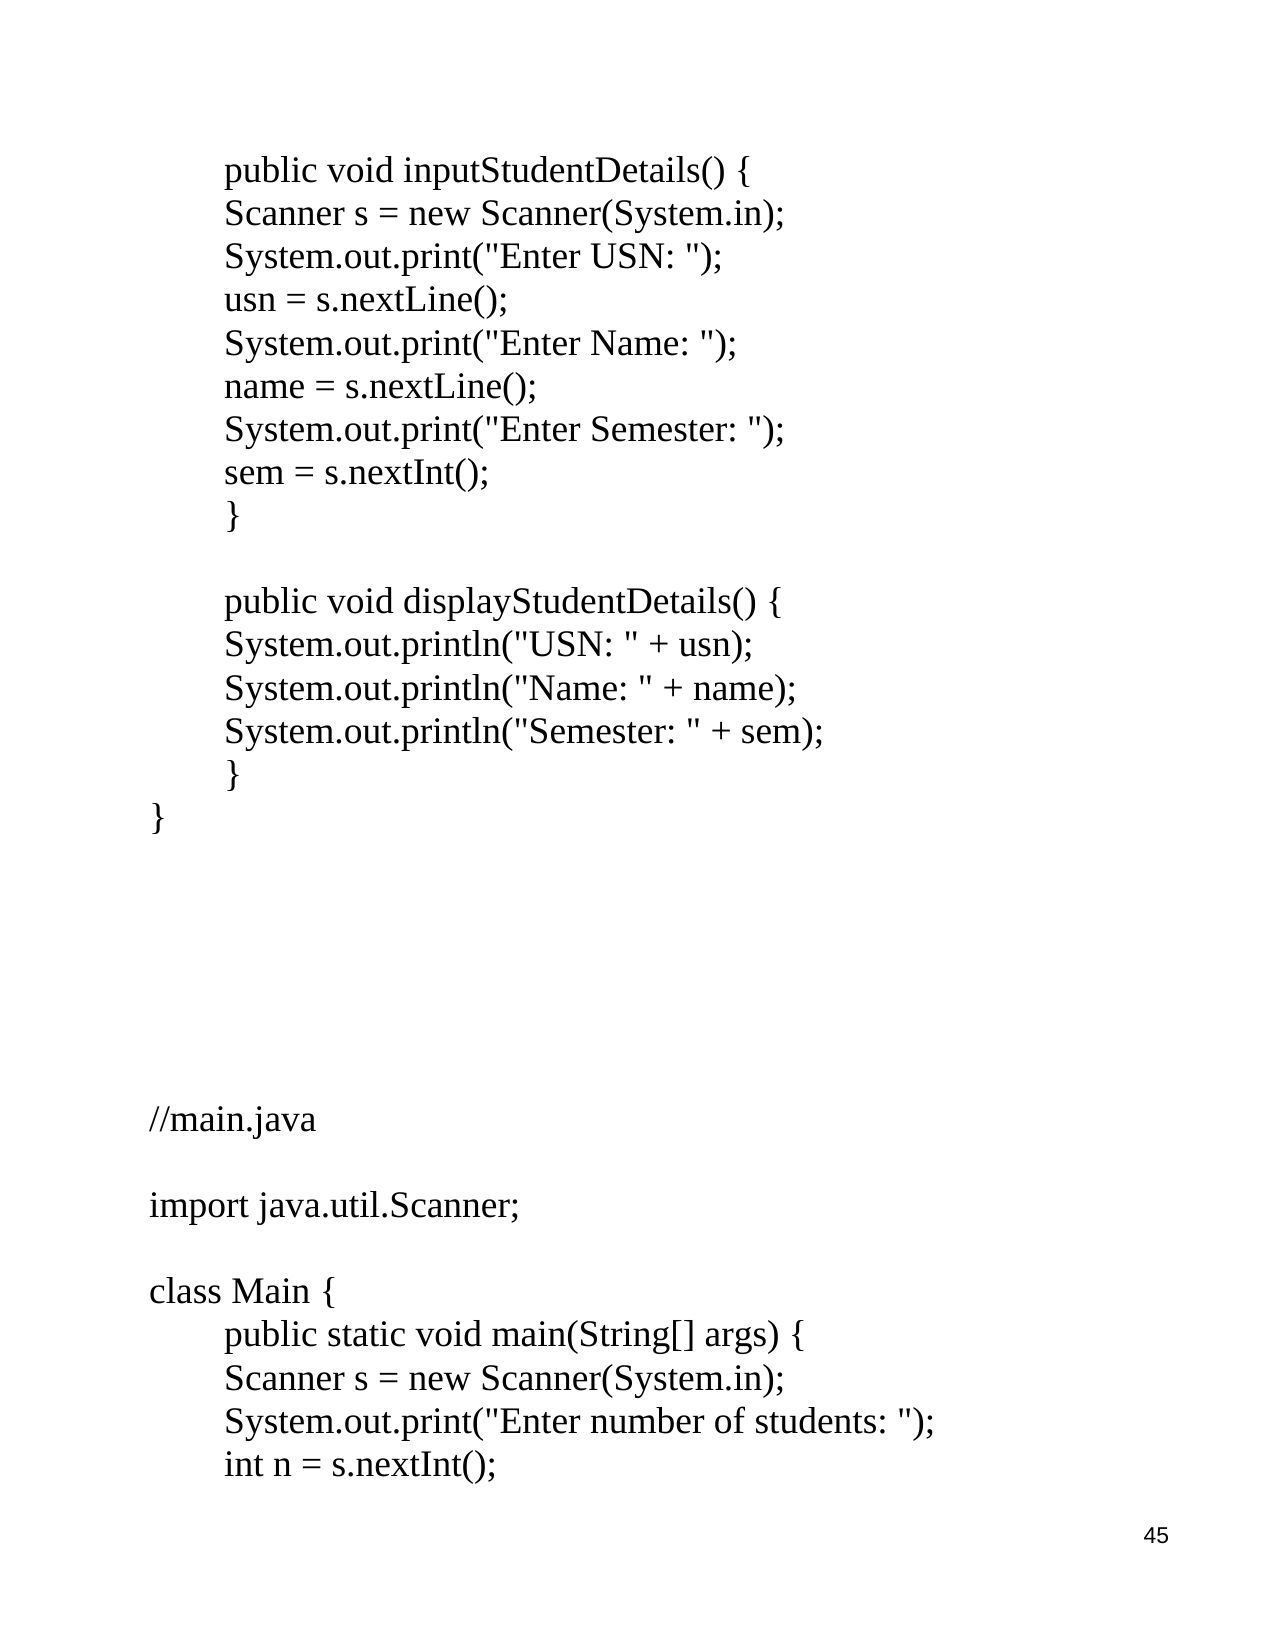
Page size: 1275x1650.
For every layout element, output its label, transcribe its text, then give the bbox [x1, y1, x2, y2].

text //main.java [149, 1096, 1169, 1139]
text class Main { [149, 1269, 1169, 1312]
text int n = s.nextInt(); [149, 1441, 1169, 1484]
text Scanner s = new Scanner(System.in); [149, 1355, 1169, 1398]
text System.out.print("Enter USN: "); [149, 234, 1169, 277]
text System.out.println("Name: " + name); [149, 665, 1169, 708]
text System.out.println("Semester: " + sem); [149, 708, 1169, 751]
text System.out.print("Enter number of students: "); [149, 1398, 1169, 1441]
text import java.util.Scanner; [149, 1182, 1169, 1226]
text public void inputStudentDetails() { [149, 147, 1169, 191]
text } [149, 794, 1169, 837]
text name = s.nextLine(); [149, 363, 1169, 406]
text public void displayStudentDetails() { [149, 579, 1169, 622]
text } [149, 751, 1169, 794]
text System.out.print("Enter Semester: "); [149, 406, 1169, 449]
text sem = s.nextInt(); [149, 449, 1169, 492]
text usn = s.nextLine(); [149, 277, 1169, 320]
text Scanner s = new Scanner(System.in); [149, 191, 1169, 234]
text public static void main(String[] args) { [149, 1312, 1169, 1355]
text System.out.print("Enter Name: "); [149, 320, 1169, 363]
text System.out.println("USN: " + usn); [149, 622, 1169, 665]
text } [149, 492, 1169, 536]
